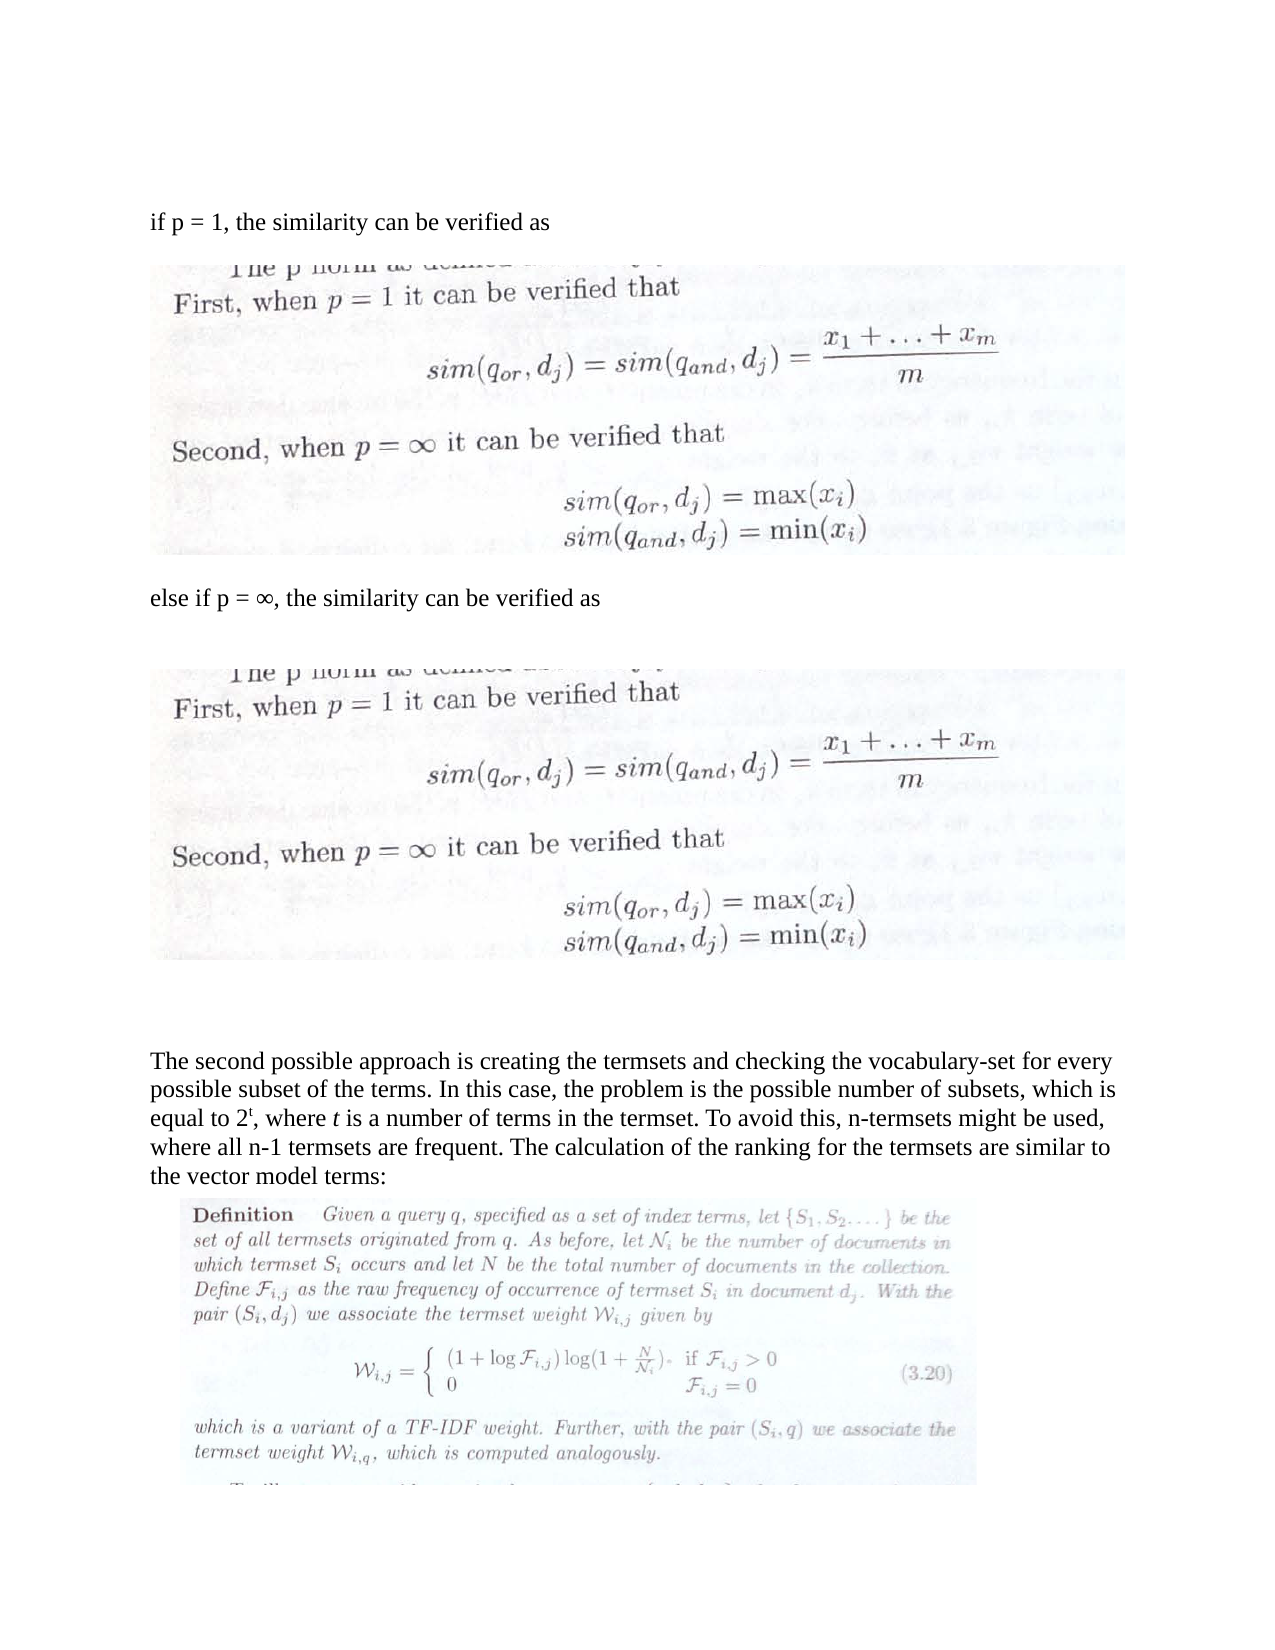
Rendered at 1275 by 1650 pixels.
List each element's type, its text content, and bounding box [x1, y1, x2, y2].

text ­ [150, 1218, 179, 1247]
text The second possible approach is creating the termsets and checking the vocabulary-set for every possible subset of the terms. In this case, the problem is the possible number of subsets, which is equal to 2t, where t is a number of terms in the termset. To avoid this, n-termsets might be used, where all n-1 termsets are frequent. The calculation of the ranking for the termsets are similar to the vector model terms: [150, 1046, 1125, 1189]
picture [150, 669, 1125, 960]
text if p = 1, the similarity can be verified as [150, 207, 1125, 236]
picture [179, 1198, 977, 1485]
text ­ [977, 1218, 1125, 1247]
picture [150, 265, 1125, 555]
text else if p = ∞, the similarity can be verified as [150, 583, 1125, 612]
